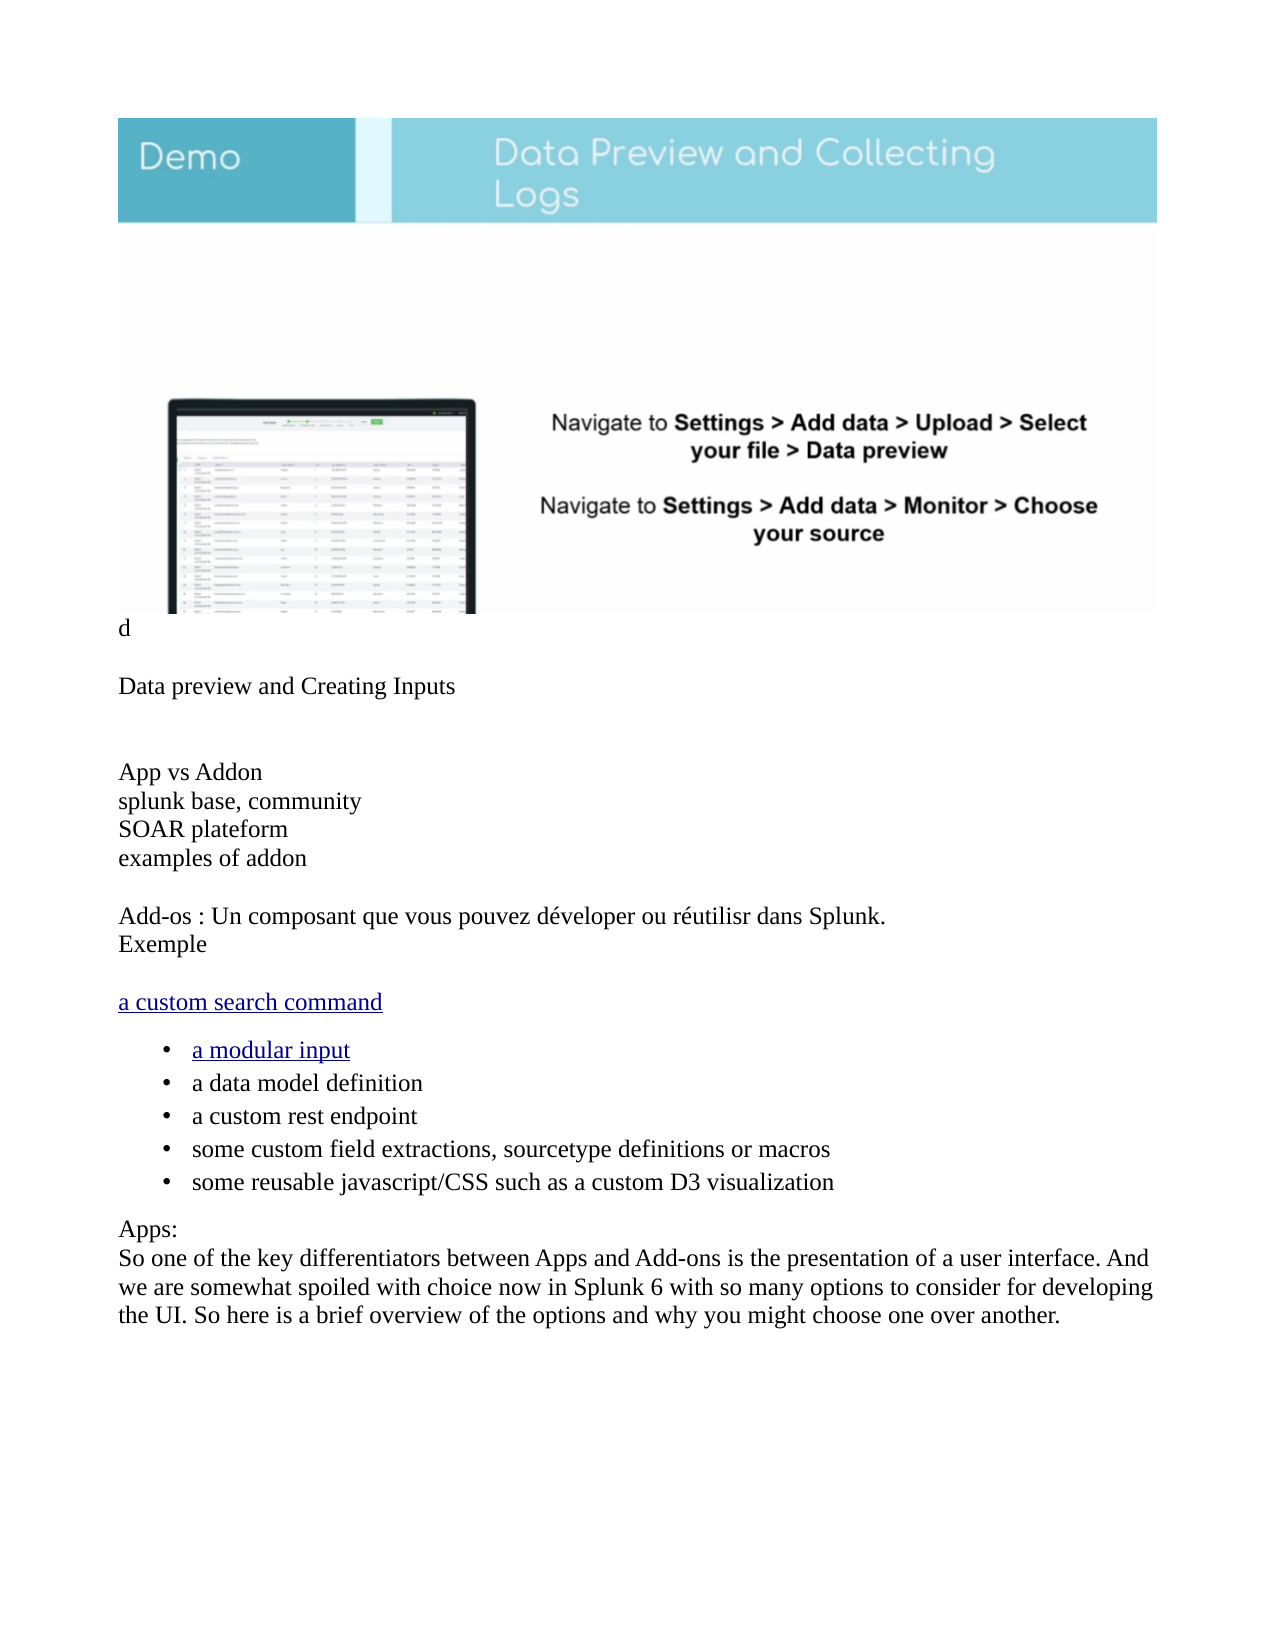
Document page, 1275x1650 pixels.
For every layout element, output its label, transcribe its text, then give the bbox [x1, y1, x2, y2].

text Apps: [118, 1214, 1157, 1243]
text d [118, 614, 1157, 642]
text a custom search command [118, 987, 1157, 1016]
list some custom field extractions, sourcetype definitions or macros [162, 1134, 1157, 1162]
text SOAR plateform [118, 814, 1157, 843]
list some reusable javascript/CSS such as a custom D3 visualization [162, 1167, 1157, 1196]
list a custom rest endpoint [162, 1101, 1157, 1129]
text App vs Addon [118, 757, 1157, 786]
text examples of addon [118, 843, 1157, 872]
text Data preview and Creating Inputs [118, 671, 1157, 699]
list a data model definition [162, 1068, 1157, 1096]
picture [118, 118, 1157, 614]
list a modular input [162, 1035, 1157, 1063]
text Exemple [118, 929, 1157, 958]
text splunk base, community [118, 786, 1157, 814]
text So one of the key differentiators between Apps and Add-ons is the presentation of a user interface. And we are somewhat spoiled with choice now in Splunk 6 with so many options to consider for developing the UI. So here is a brief overview of the options and why you might choose one over another. [118, 1243, 1157, 1329]
text Add-os : Un composant que vous pouvez déveloper ou réutilisr dans Splunk. [118, 901, 1157, 929]
